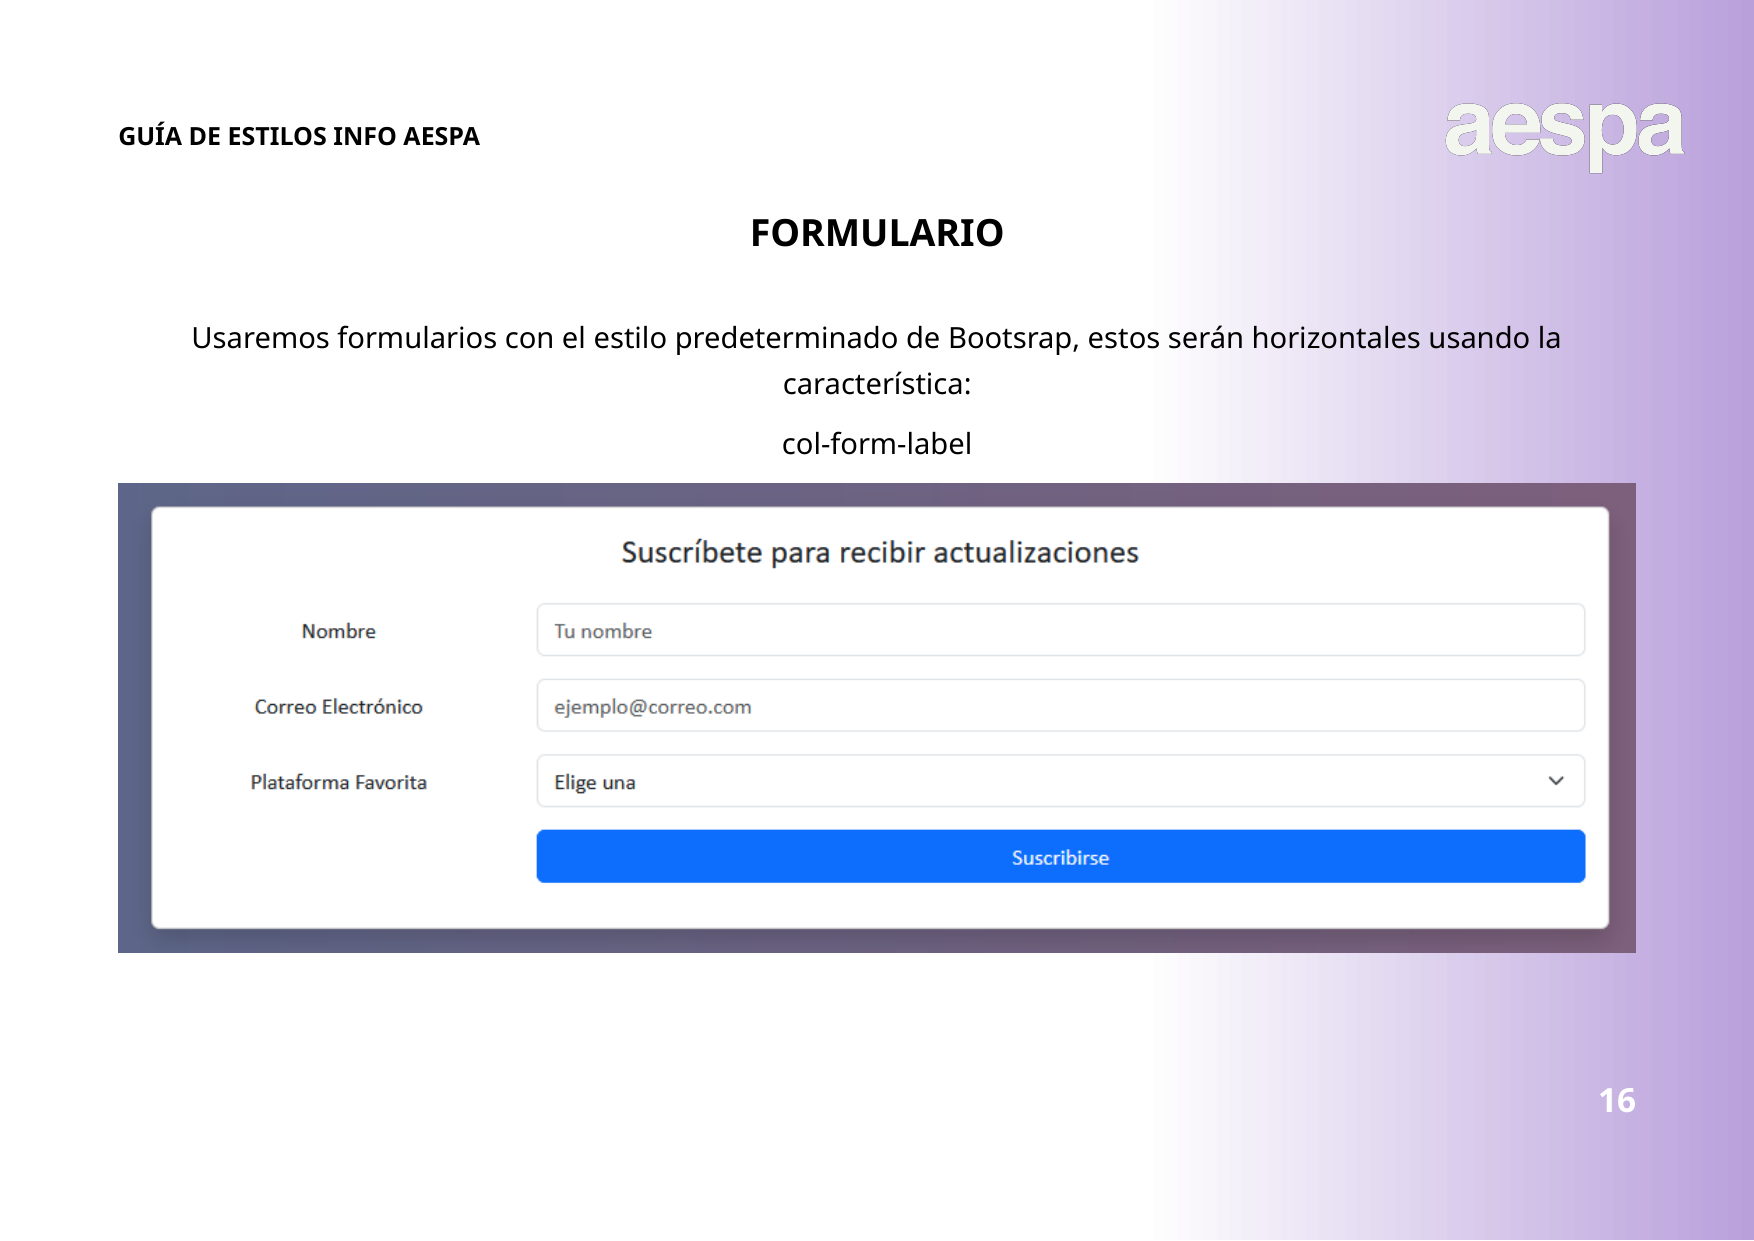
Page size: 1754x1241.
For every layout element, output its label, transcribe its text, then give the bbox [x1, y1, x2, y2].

picture [1428, 88, 1703, 187]
subtitle FORMULARIO [118, 207, 1636, 258]
text Usaremos formularios con el estilo predeterminado de Bootsrap, estos serán horizontales usando la característica: [118, 318, 1636, 403]
picture [118, 483, 1636, 953]
text col-form-label [118, 424, 1636, 463]
